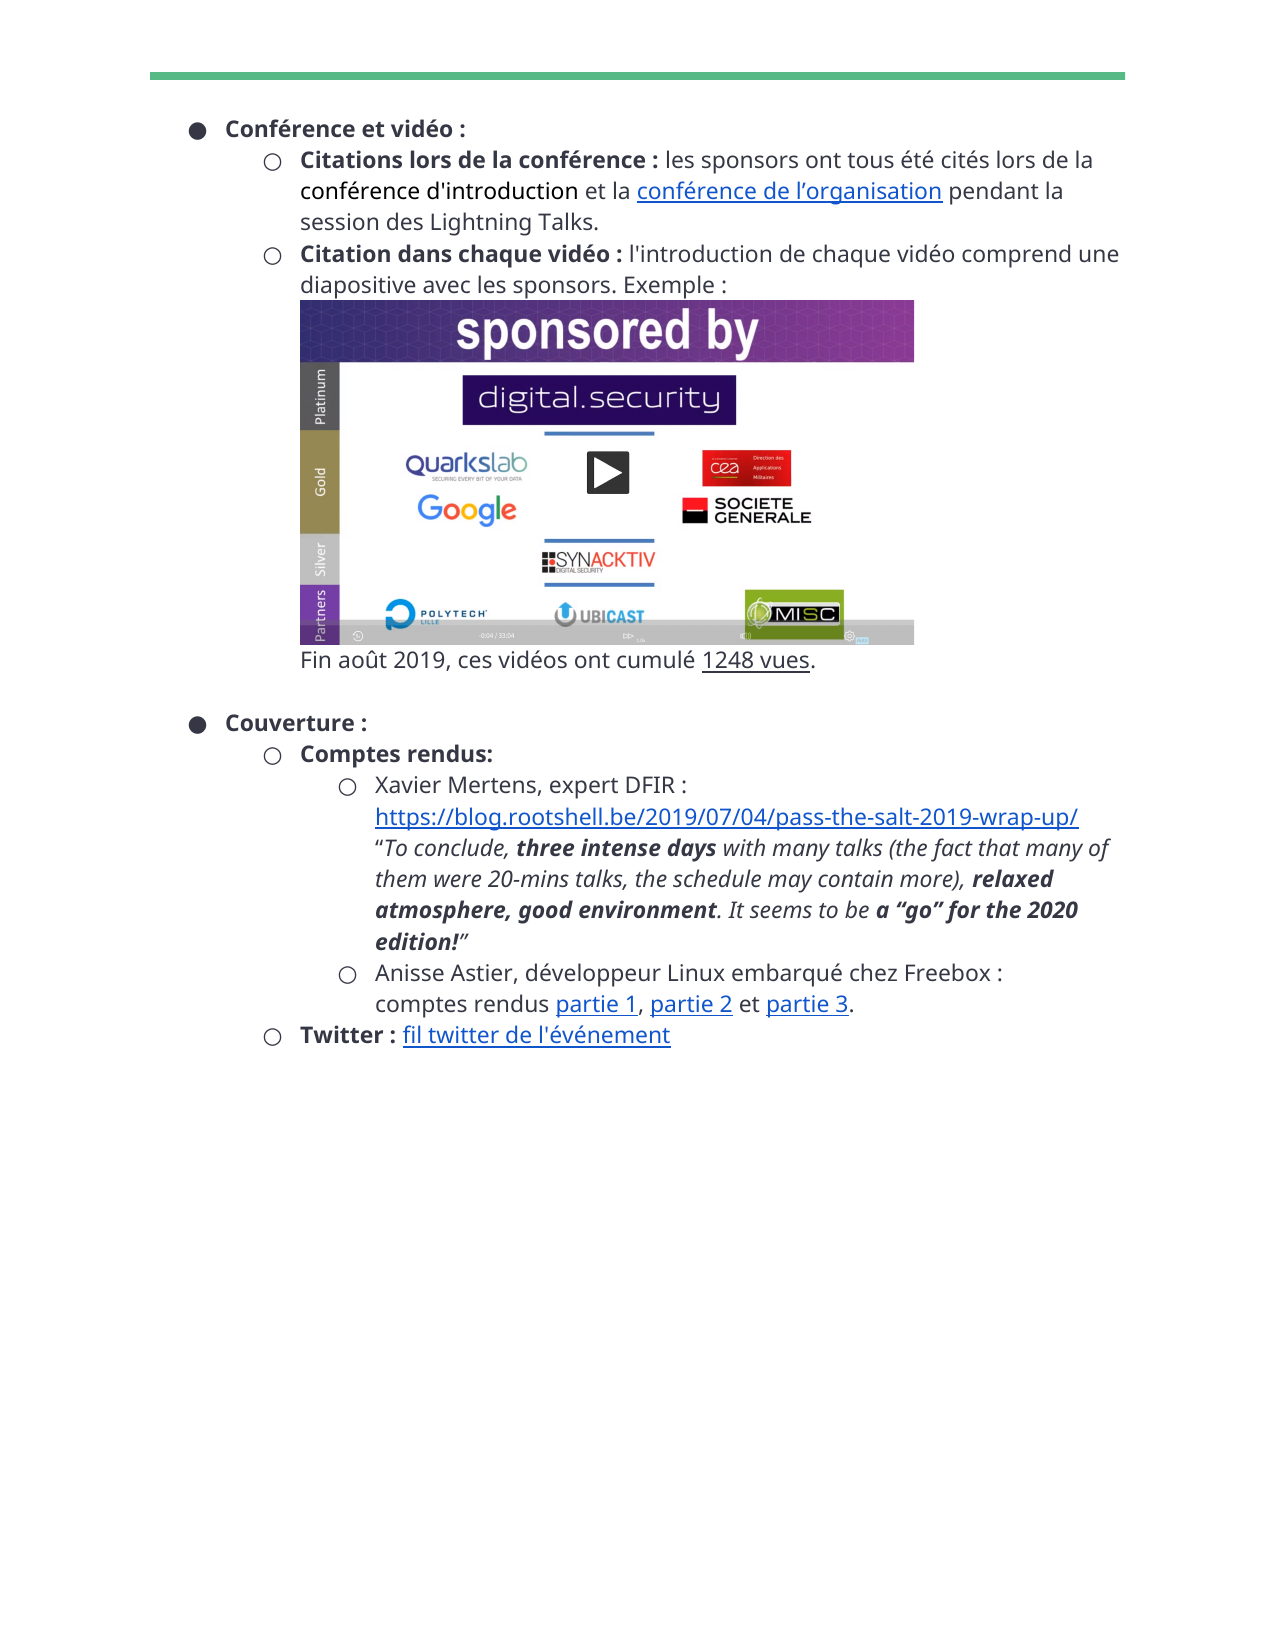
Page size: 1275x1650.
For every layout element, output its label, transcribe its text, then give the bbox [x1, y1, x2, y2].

list Xavier Mertens, expert DFIR : https://blog.rootshell.be/2019/07/04/pass-the-salt-2019-wrap-up/ “To conclude, three intense days with many talks (the fact that many of them were 20-mins talks, the schedule may contain more), relaxed atmosphere, good environment. It seems to be a “go” for the 2020 edition!” [337, 769, 1125, 957]
list Twitter : fil twitter de l'événement [262, 1019, 1125, 1051]
list Citations lors de la conférence : les sponsors ont tous été cités lors de la conférence d'introduction et la conférence de l’organisation pendant la session des Lightning Talks. [262, 144, 1125, 237]
picture [300, 300, 915, 645]
list Couverture : [187, 707, 1125, 738]
list Citation dans chaque vidéo : l'introduction de chaque vidéo comprend une diapositive avec les sponsors. Exemple : Fin août 2019, ces vidéos ont cumulé 1248 vues. [262, 237, 1125, 707]
list Anisse Astier, développeur Linux embarqué chez Freebox : comptes rendus partie 1, partie 2 et partie 3. [337, 957, 1125, 1019]
list Conférence et vidéo : [187, 112, 1125, 144]
list Comptes rendus: [262, 738, 1125, 769]
picture [150, 72, 1125, 80]
